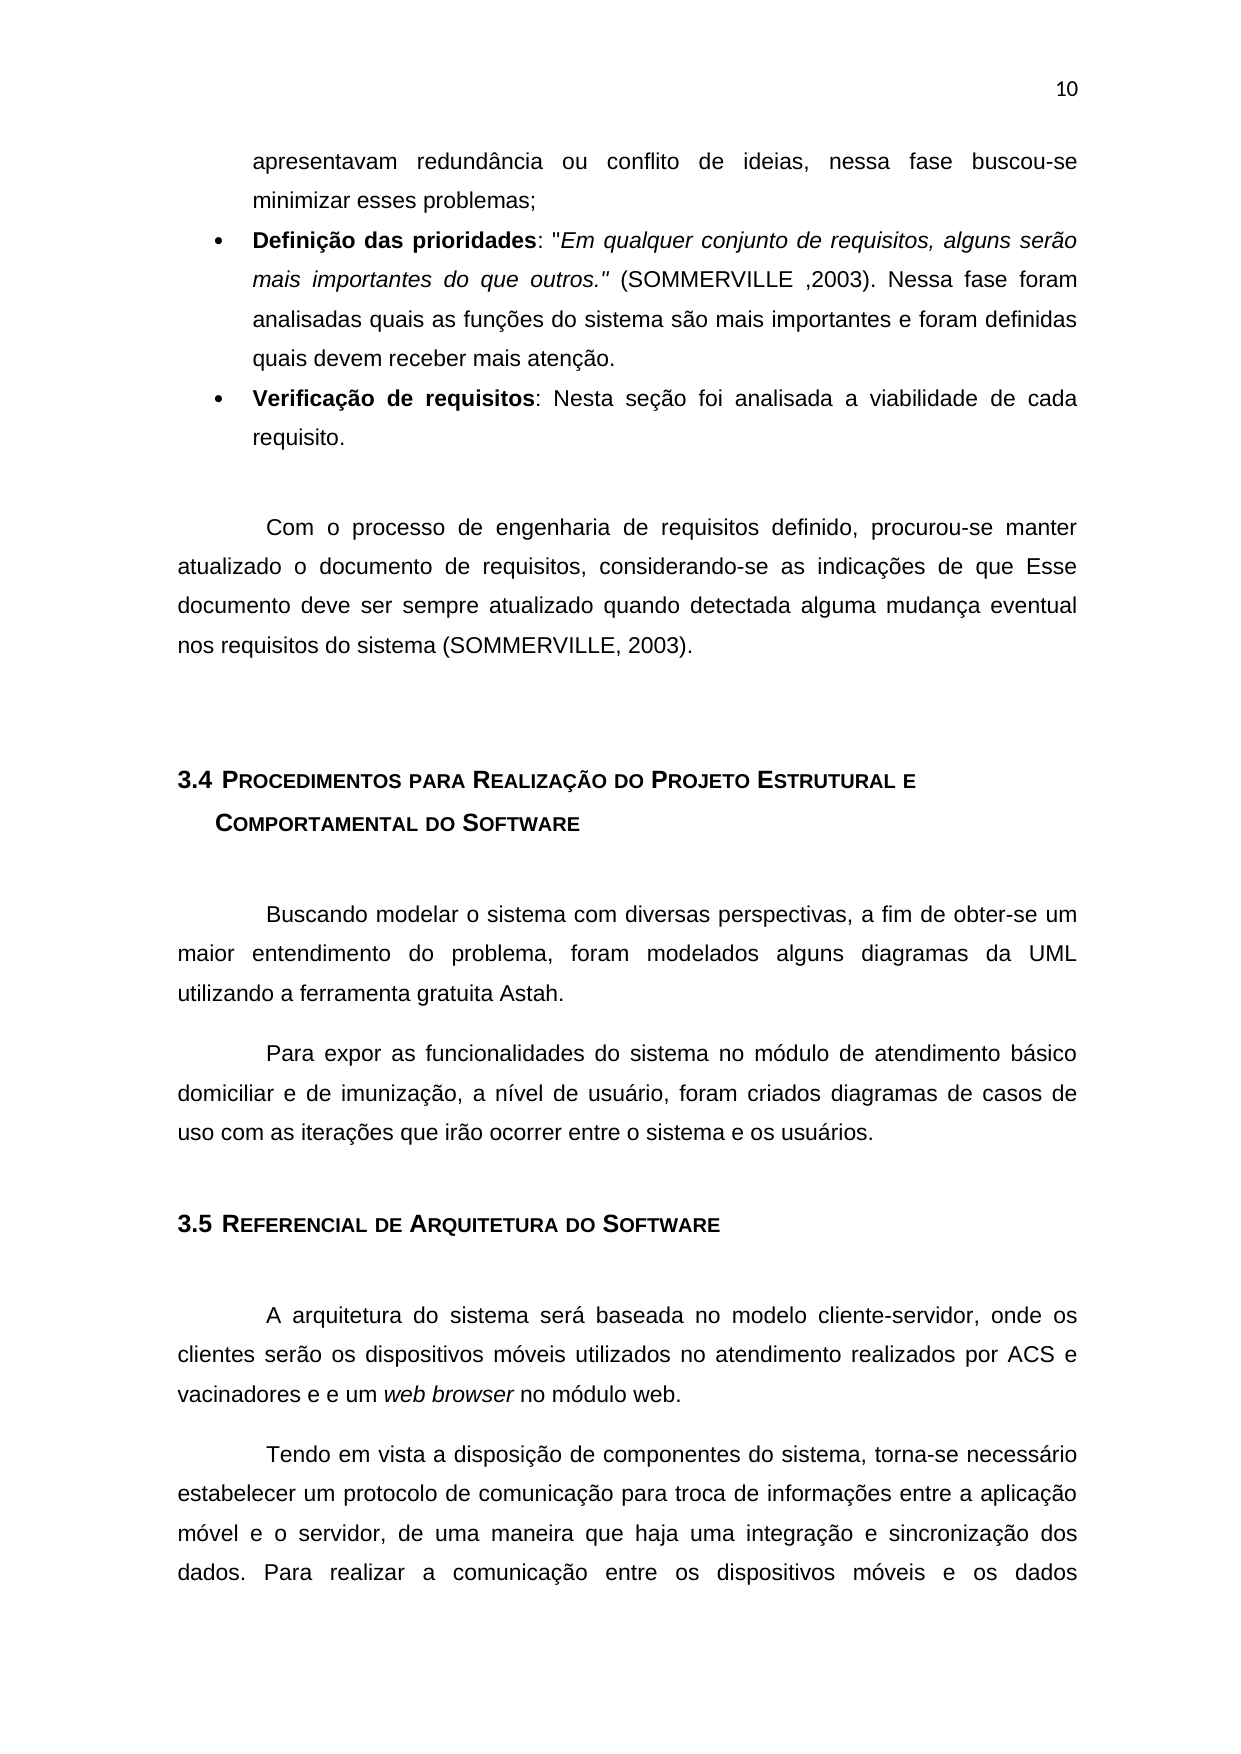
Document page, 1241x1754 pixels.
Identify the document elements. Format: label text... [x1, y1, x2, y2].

list Verificação de requisitos: Nesta seção foi analisada a viabilidade de cada requisito. [215, 384, 1078, 450]
list Procedimentos para Realização do Projeto Estrutural e Comportamental do Software [177, 764, 1078, 836]
text Tendo em vista a disposição de componentes do sistema, torna-se necessário estabelecer um protocolo de comunicação para troca de informações entre a aplicação móvel e o servidor, de uma maneira que haja uma integração e sincronização dos dados. Para realizar a comunicação entre os dispositivos móveis e os dados [177, 1441, 1078, 1586]
list Referencial de Arquitetura do Software [177, 1208, 1078, 1237]
list Definição das prioridades: "Em qualquer conjunto de requisitos, alguns serão mais importantes do que outros." (SOMMERVILLE ,2003). Nessa fase foram analisadas quais as funções do sistema são mais importantes e foram definidas quais devem receber mais atenção. [215, 227, 1078, 371]
text A arquitetura do sistema será baseada no modelo cliente-servidor, onde os clientes serão os dispositivos móveis utilizados no atendimento realizados por ACS e vacinadores e e um web browser no módulo web. [177, 1302, 1078, 1407]
list apresentavam redundância ou conflito de ideias, nessa fase buscou-se minimizar esses problemas; [215, 148, 1078, 213]
text Com o processo de engenharia de requisitos definido, procurou-se manter atualizado o documento de requisitos, considerando-se as indicações de que Esse documento deve ser sempre atualizado quando detectada alguma mudança eventual nos requisitos do sistema (SOMMERVILLE, 2003). [177, 513, 1078, 658]
text Buscando modelar o sistema com diversas perspectivas, a fim de obter-se um maior entendimento do problema, foram modelados alguns diagramas da UML utilizando a ferramenta gratuita Astah. [177, 901, 1078, 1006]
text Para expor as funcionalidades do sistema no módulo de atendimento básico domiciliar e de imunização, a nível de usuário, foram criados diagramas de casos de uso com as iterações que irão ocorrer entre o sistema e os usuários. [177, 1040, 1078, 1145]
